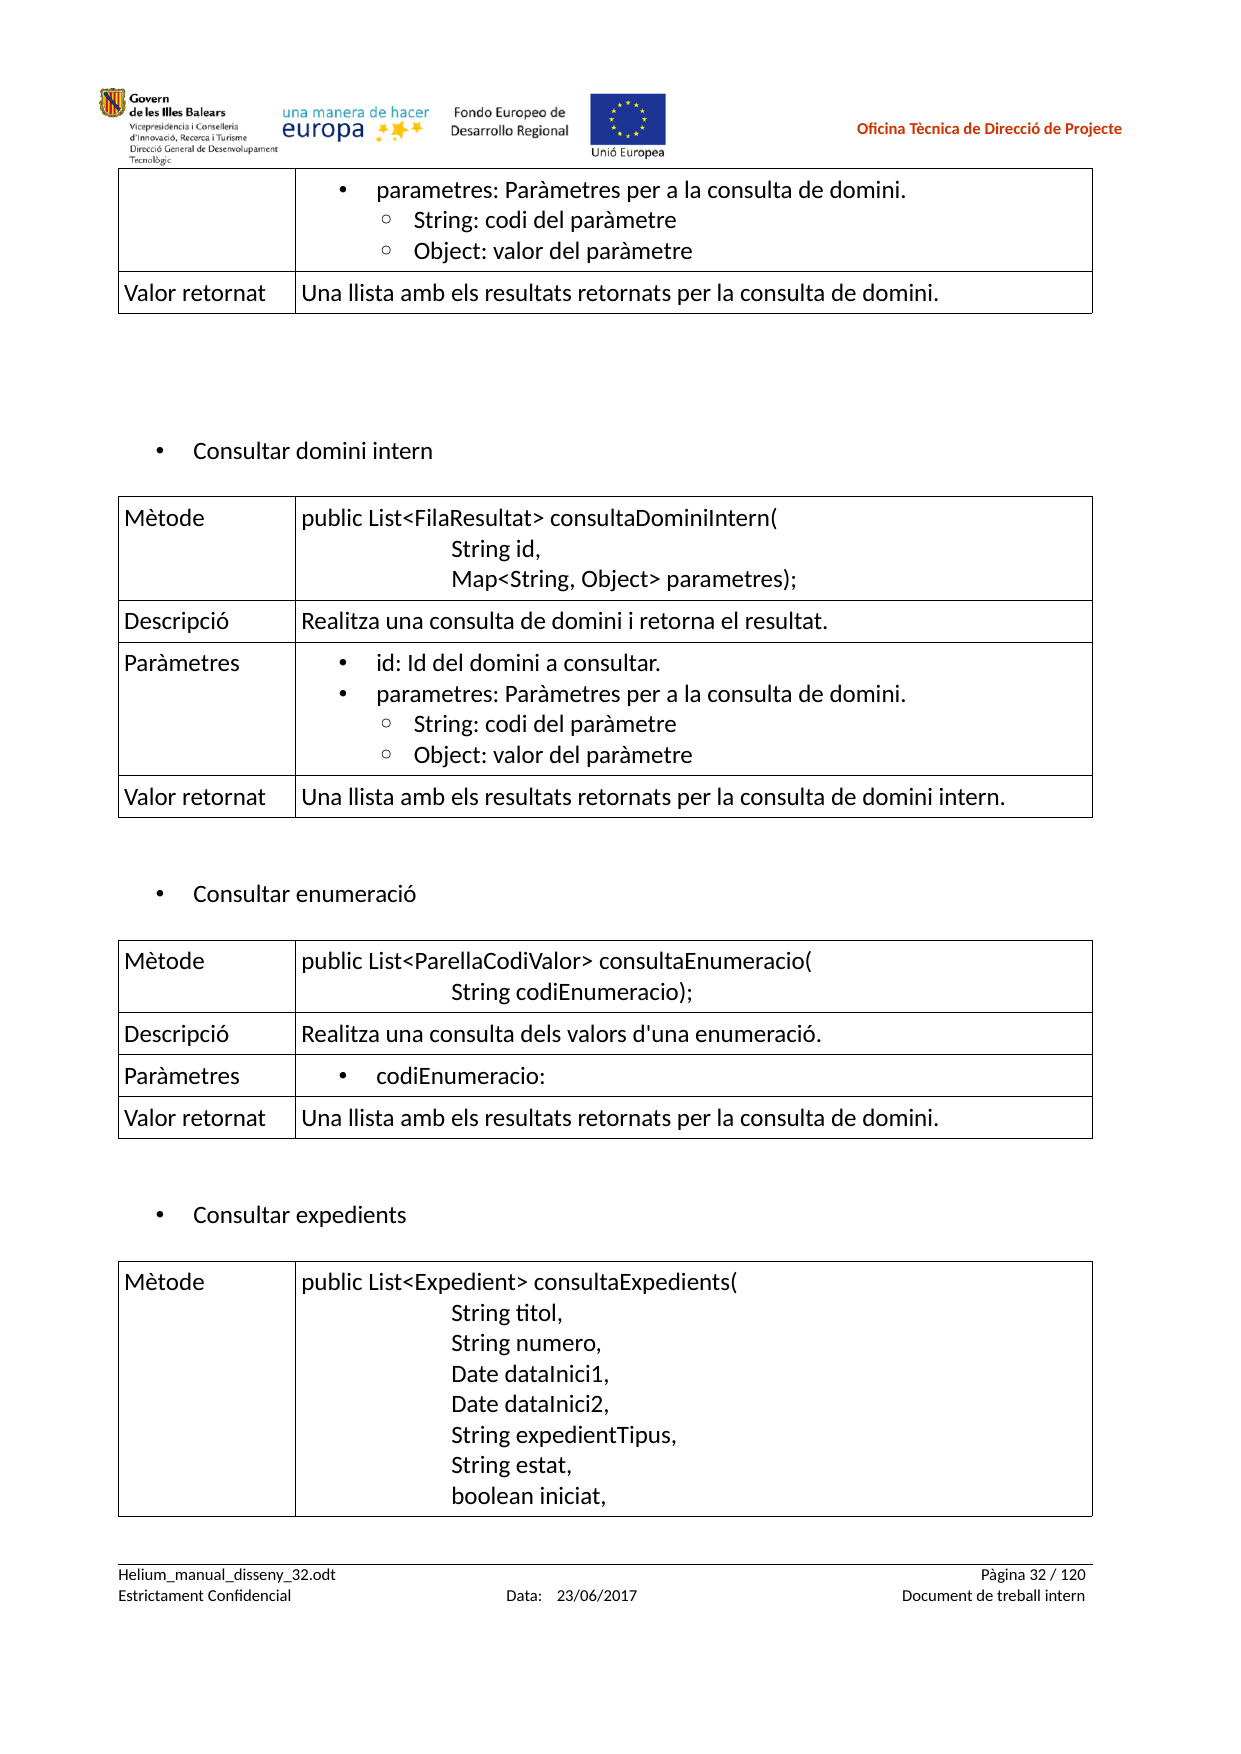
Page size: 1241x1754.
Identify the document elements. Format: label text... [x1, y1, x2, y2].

table_cell Realitza una consulta dels valors d'una enumeració. [296, 1013, 1092, 1054]
picture [99, 87, 668, 166]
table_cell Una llista amb els resultats retornats per la consulta de domini. [296, 272, 1092, 313]
table_cell Descripció [119, 1013, 295, 1054]
table_header Mètode [119, 941, 295, 1012]
table_cell Paràmetres [119, 1055, 295, 1096]
list Consultar domini intern [156, 435, 1122, 466]
table_header Mètode [119, 1262, 295, 1516]
table_cell id: Id del domini a consultar. parametres: Paràmetres per a la consulta de domini. String: codi del paràmetre Object: valor del paràmetre [296, 643, 1092, 775]
table_cell Descripció [119, 601, 295, 642]
table_cell [119, 169, 295, 271]
table_cell Valor retornat [119, 272, 295, 313]
table_cell dominiCodi: Codi del domini a consultar. id: Id del domini a consultar. parametres: Paràmetres per a la consulta de domini. String: codi del paràmetre Object: valor del paràmetre [296, 169, 1092, 271]
list Consultar enumeració [156, 878, 1122, 909]
table_cell codiEnumeracio: [296, 1055, 1092, 1096]
table_cell Una llista amb els resultats retornats per la consulta de domini intern. [296, 776, 1092, 817]
table_cell Valor retornat [119, 776, 295, 817]
table_header Mètode [119, 497, 295, 599]
table_cell Valor retornat [119, 1097, 295, 1138]
table_cell Paràmetres [119, 643, 295, 775]
table_header public List<FilaResultat> consultaDominiIntern( String id, Map<String, Object> parametres); [296, 497, 1092, 599]
table_header public List<ParellaCodiValor> consultaEnumeracio( String codiEnumeracio); [296, 941, 1092, 1012]
list Consultar expedients [156, 1199, 1122, 1230]
table_header public List<Expedient> consultaExpedients( String titol, String numero, Date dataInici1, Date dataInici2, String expedientTipus, String estat, boolean iniciat, [296, 1262, 1092, 1516]
table_cell Realitza una consulta de domini i retorna el resultat. [296, 601, 1092, 642]
table_cell Una llista amb els resultats retornats per la consulta de domini. [296, 1097, 1092, 1138]
